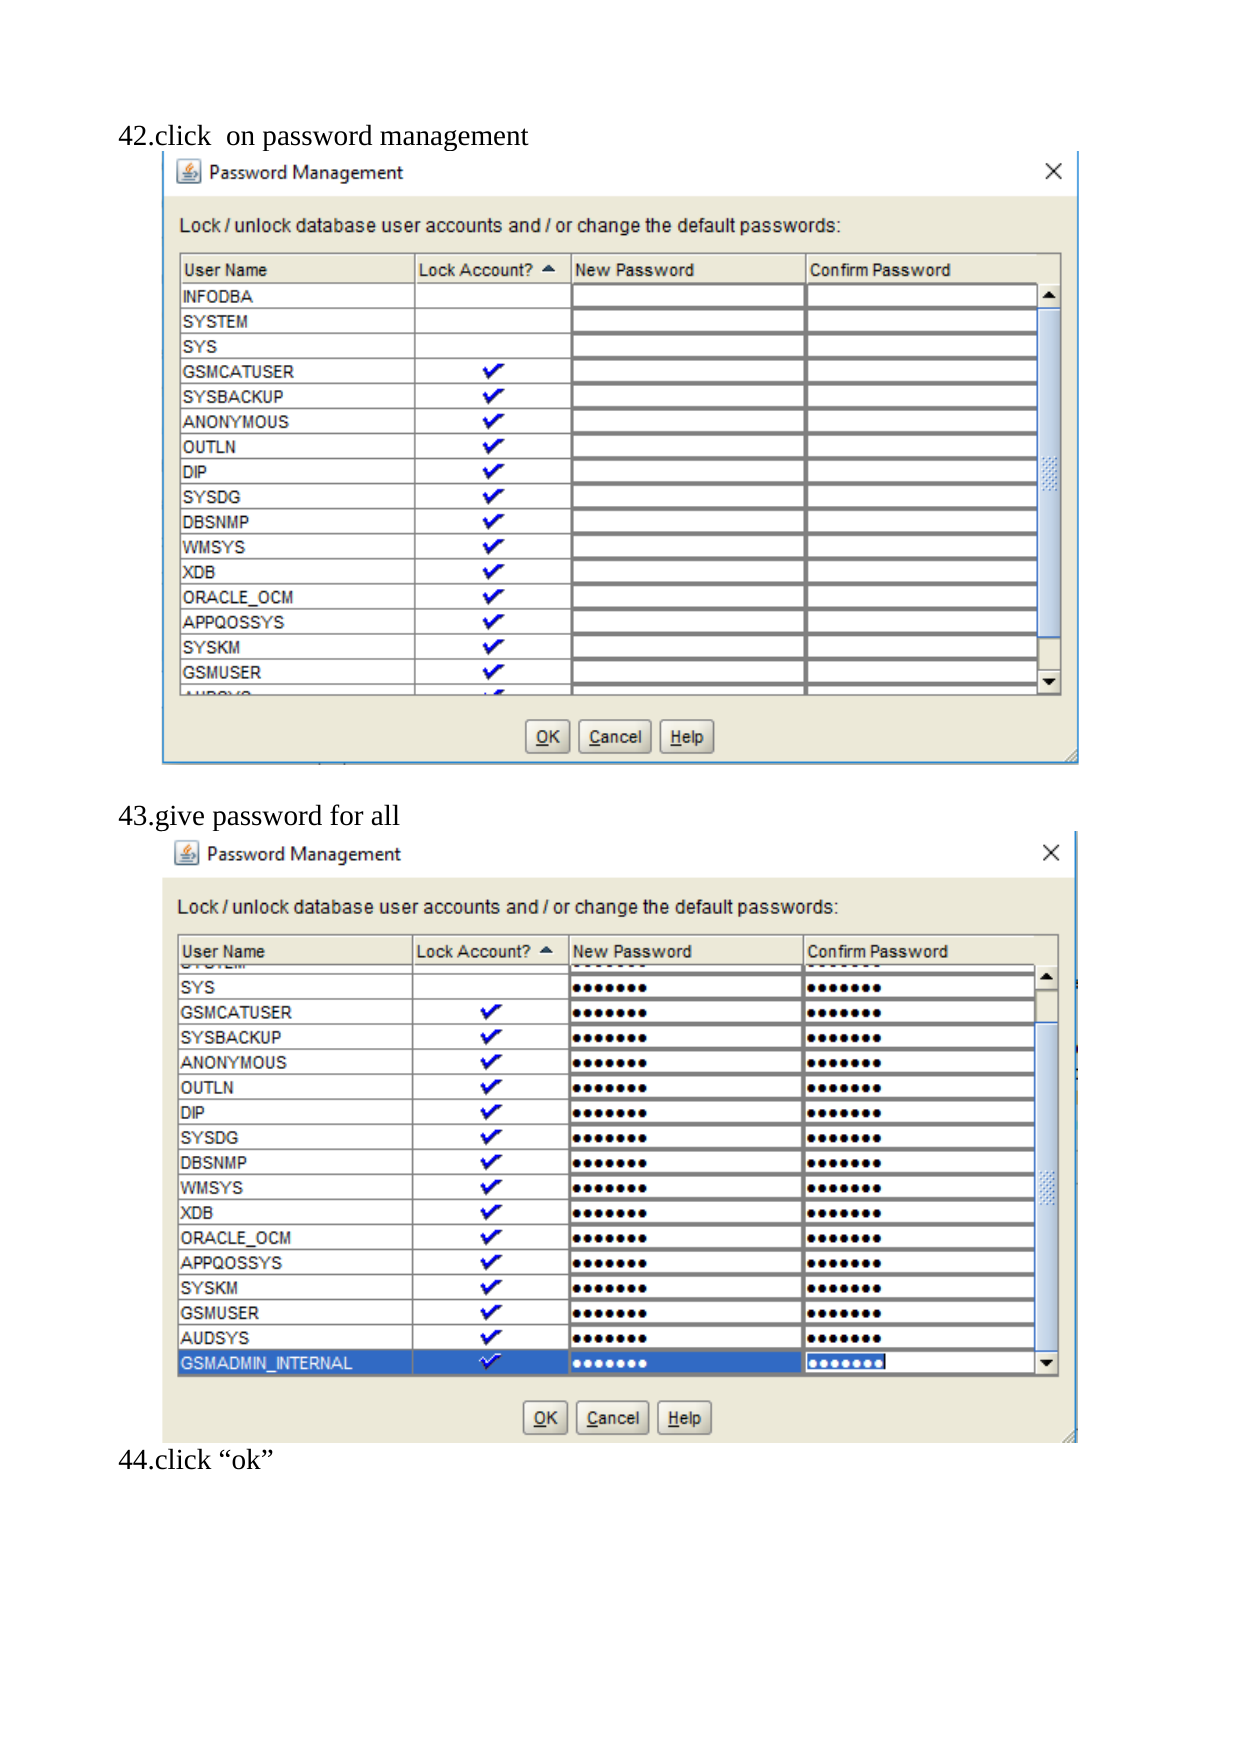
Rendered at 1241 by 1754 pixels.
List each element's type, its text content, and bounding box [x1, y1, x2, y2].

text 43.give password for all [118, 798, 1122, 831]
picture [161, 151, 1079, 765]
text 42.click on password management [118, 118, 1122, 152]
text 44.click “ok” [118, 831, 1122, 1476]
picture [162, 831, 1078, 1443]
